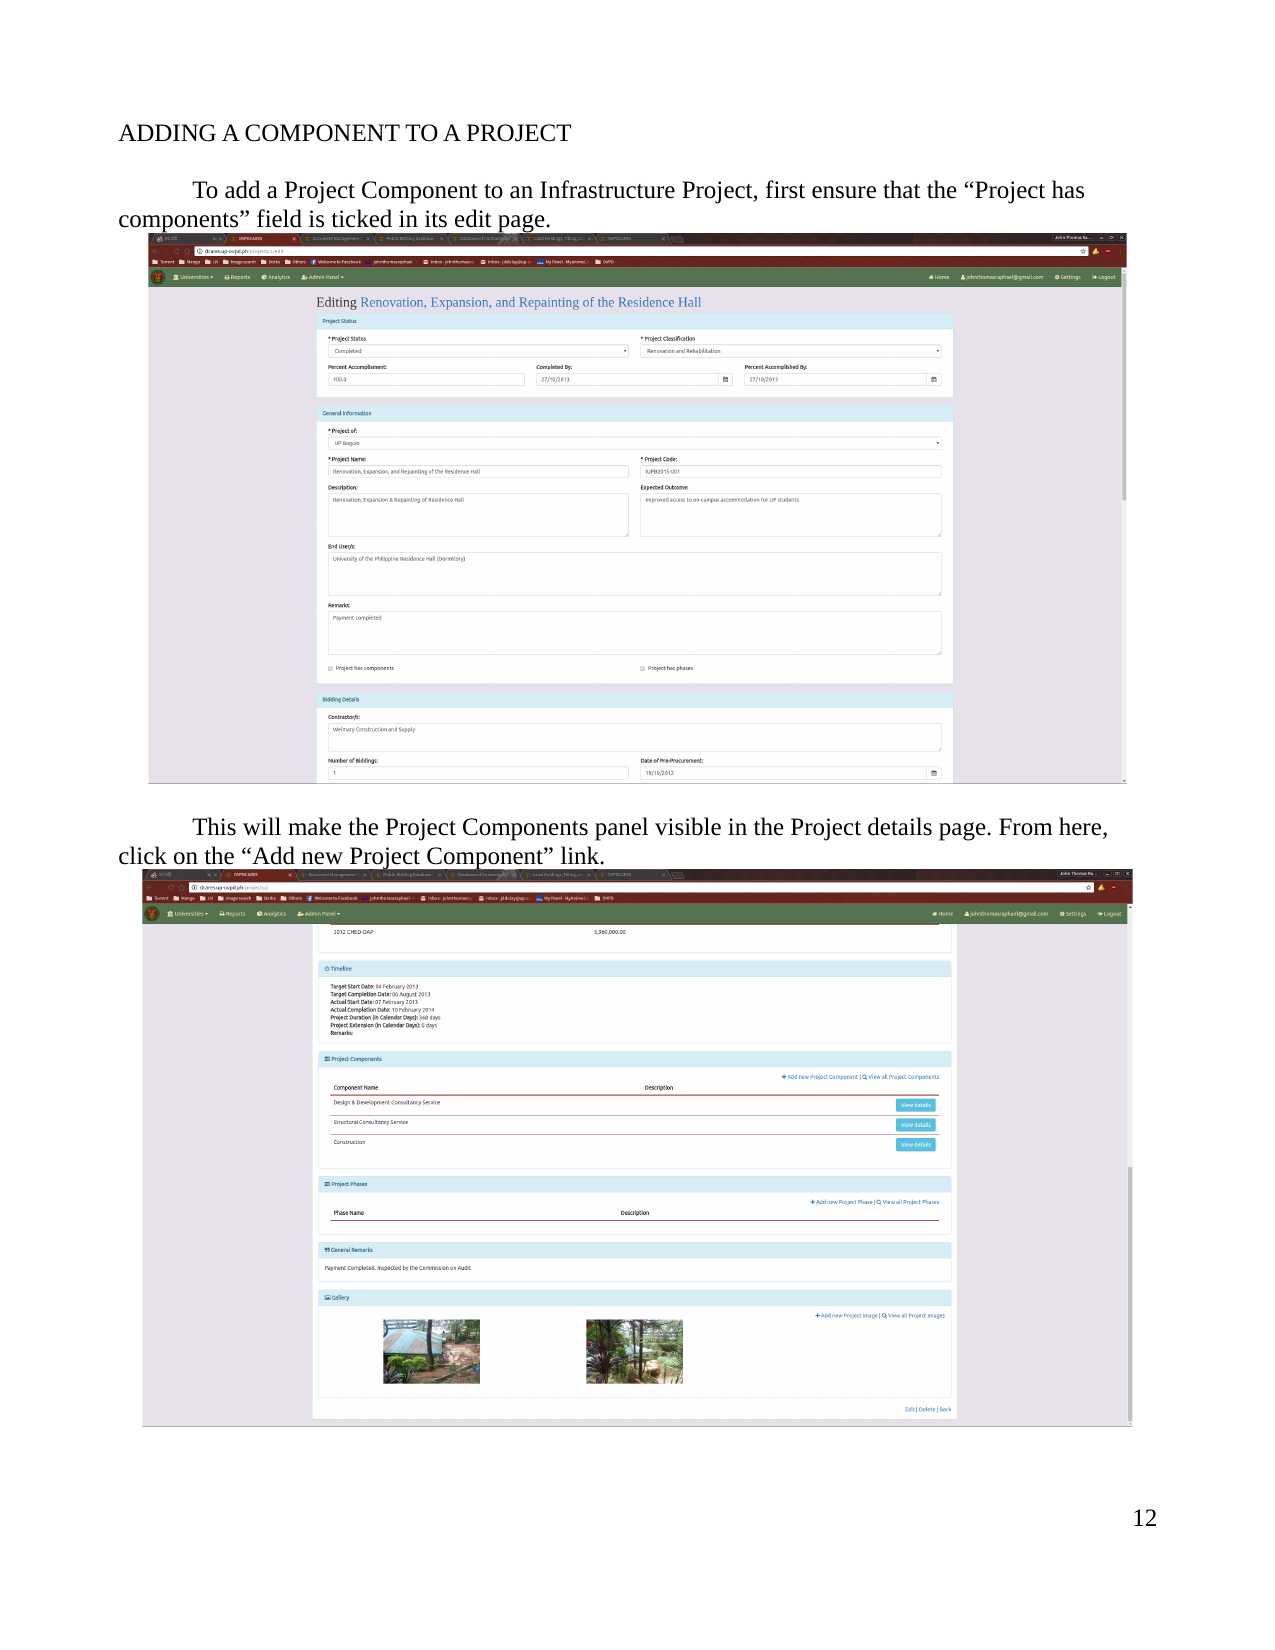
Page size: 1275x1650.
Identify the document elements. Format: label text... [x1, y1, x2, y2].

text To add a Project Component to an Infrastructure Project, first ensure that the “Project has components” field is ticked in its edit page. [118, 176, 1157, 233]
picture [148, 233, 1127, 784]
picture [142, 869, 1133, 1427]
text ADDING A COMPONENT TO A PROJECT [118, 118, 1157, 147]
text This will make the Project Components panel visible in the Project details page. From here, click on the “Add new Project Component” link. [118, 812, 1157, 870]
